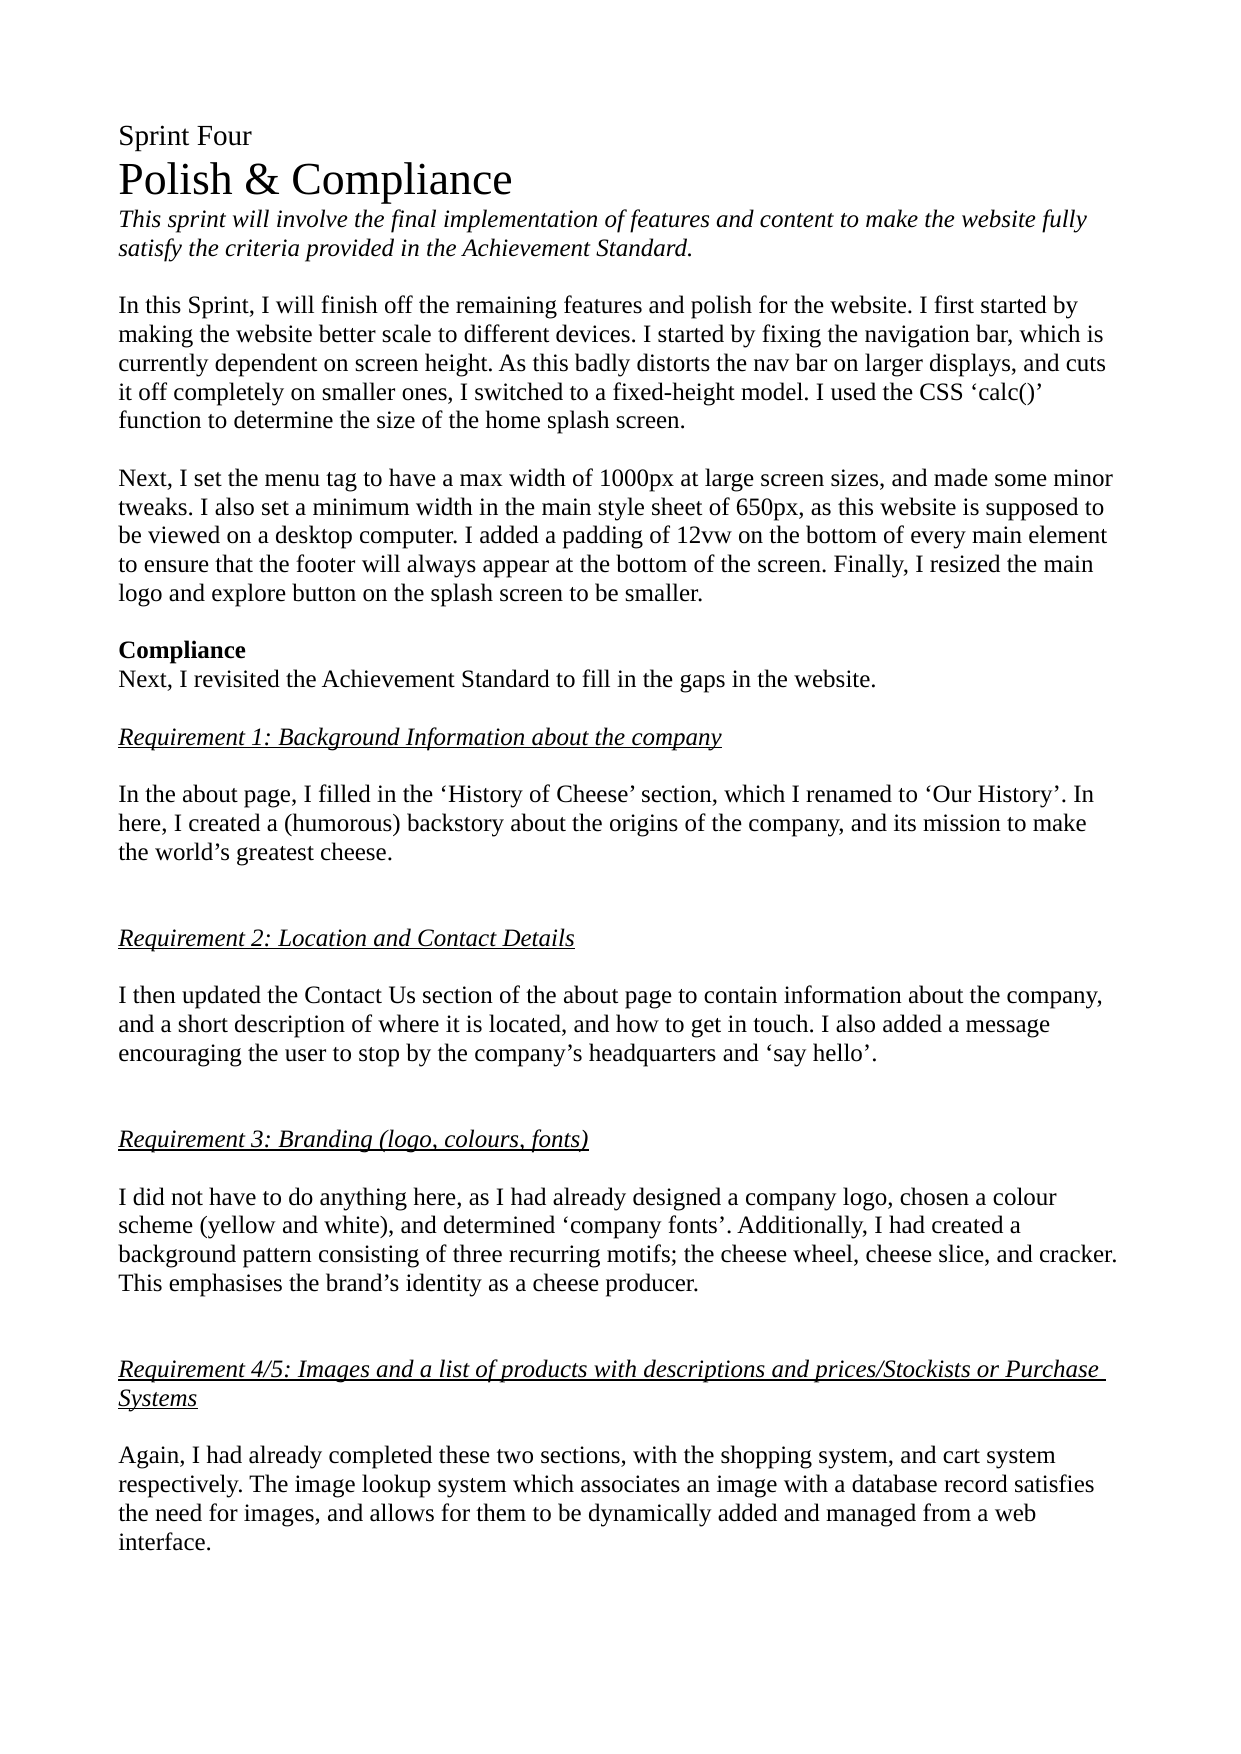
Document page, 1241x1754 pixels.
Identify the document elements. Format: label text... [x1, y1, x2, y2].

text Requirement 2: Location and Contact Details [118, 923, 1122, 952]
text I did not have to do anything here, as I had already designed a company logo, chosen a colour scheme (yellow and white), and determined ‘company fonts’. Additionally, I had created a background pattern consisting of three recurring motifs; the cheese wheel, cheese slice, and cracker. This emphasises the brand’s identity as a cheese producer. [118, 1182, 1122, 1297]
text In the about page, I filled in the ‘History of Cheese’ section, which I renamed to ‘Our History’. In here, I created a (humorous) backstory about the origins of the company, and its mission to make the world’s greatest cheese. [118, 779, 1122, 866]
text Polish & Compliance [118, 152, 1122, 204]
text This sprint will involve the final implementation of features and content to make the website fully satisfy the criteria provided in the Achievement Standard. [118, 204, 1122, 262]
text I then updated the Contact Us section of the about page to contain information about the company, and a short description of where it is located, and how to get in touch. I also added a message encouraging the user to stop by the company’s headquarters and ‘say hello’. [118, 981, 1122, 1067]
text Requirement 4/5: Images and a list of products with descriptions and prices/Stockists or Purchase Systems [118, 1354, 1122, 1412]
text Requirement 3: Branding (logo, colours, fonts) [118, 1124, 1122, 1153]
text Again, I had already completed these two sections, with the shopping system, and cart system respectively. The image lookup system which associates an image with a database record satisfies the need for images, and allows for them to be dynamically added and managed from a web interface. [118, 1441, 1122, 1556]
text Requirement 1: Background Information about the company [118, 722, 1122, 751]
text Compliance [118, 636, 1122, 664]
text Next, I revisited the Achievement Standard to fill in the gaps in the website. [118, 664, 1122, 693]
text Next, I set the menu tag to have a max width of 1000px at large screen sizes, and made some minor tweaks. I also set a minimum width in the main style sheet of 650px, as this website is supposed to be viewed on a desktop computer. I added a padding of 12vw on the bottom of every main element to ensure that the footer will always appear at the bottom of the screen. Finally, I resized the main logo and explore button on the splash screen to be smaller. [118, 463, 1122, 607]
text In this Sprint, I will finish off the remaining features and polish for the website. I first started by making the website better scale to different devices. I started by fixing the navigation bar, which is currently dependent on screen height. As this badly distorts the nav bar on larger displays, and cuts it off completely on smaller ones, I switched to a fixed-height model. I used the CSS ‘calc()’ function to determine the size of the home splash screen. [118, 291, 1122, 434]
text Sprint Four [118, 118, 1122, 152]
